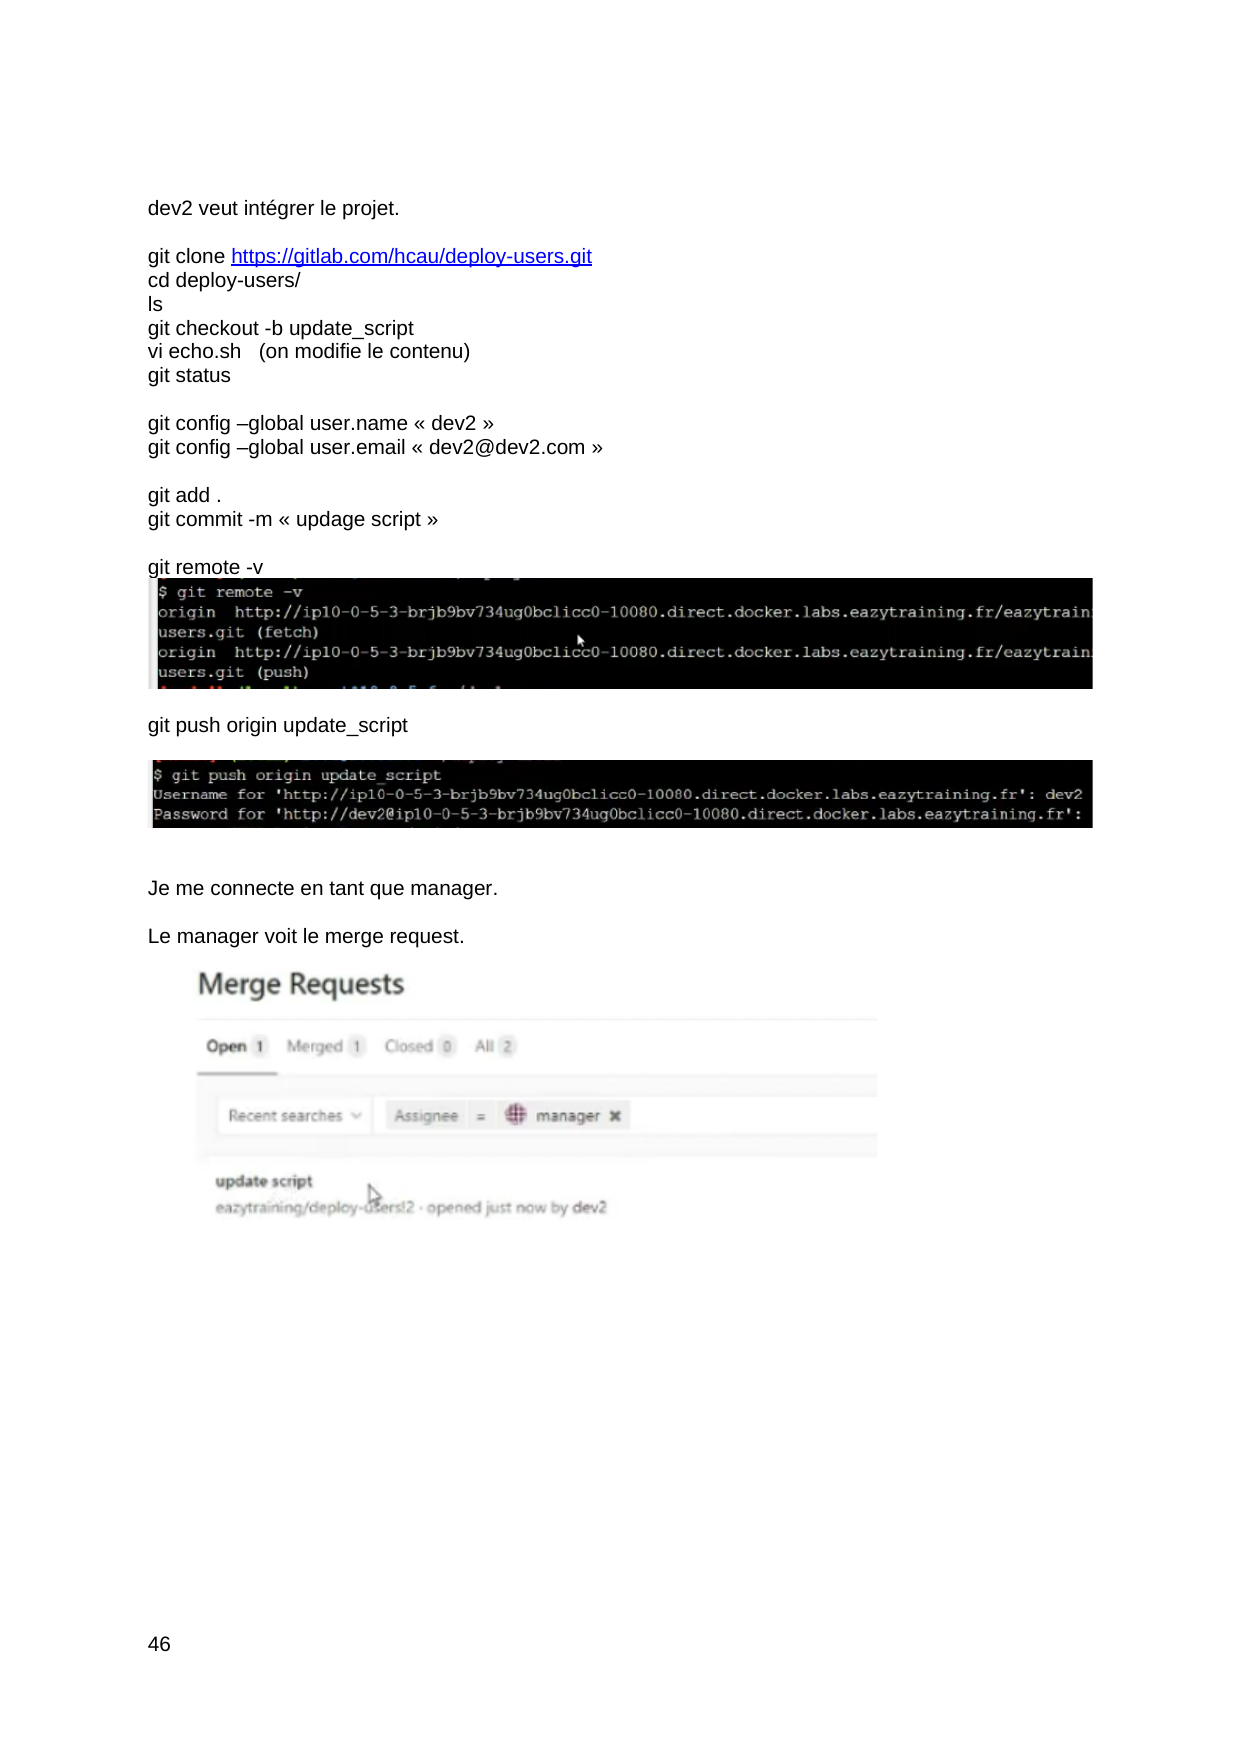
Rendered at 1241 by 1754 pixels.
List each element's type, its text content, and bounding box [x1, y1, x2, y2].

text git status [148, 363, 1093, 387]
text git clone https://gitlab.com/hcau/deploy-users.git [148, 243, 1093, 267]
picture [147, 578, 1093, 689]
text git remote -v [148, 555, 1093, 578]
picture [147, 760, 1093, 828]
text git add . [148, 483, 1093, 507]
text git commit -m « updage script » [148, 507, 1093, 531]
text git config –global user.name « dev2 » [148, 411, 1093, 435]
text cd deploy-users/ [148, 267, 1093, 291]
text git push origin update_script [148, 712, 1093, 736]
text dev2 veut intégrer le projet. [148, 196, 1093, 219]
text ls [148, 291, 1093, 315]
text vi echo.sh (on modifie le contenu) [148, 339, 1093, 363]
text git config –global user.email « dev2@dev2.com » [148, 435, 1093, 459]
text git checkout -b update_script [148, 315, 1093, 339]
text Le manager voit le merge request. [148, 924, 1093, 948]
text Je me connecte en tant que manager. [148, 876, 1093, 900]
picture [152, 953, 878, 1254]
